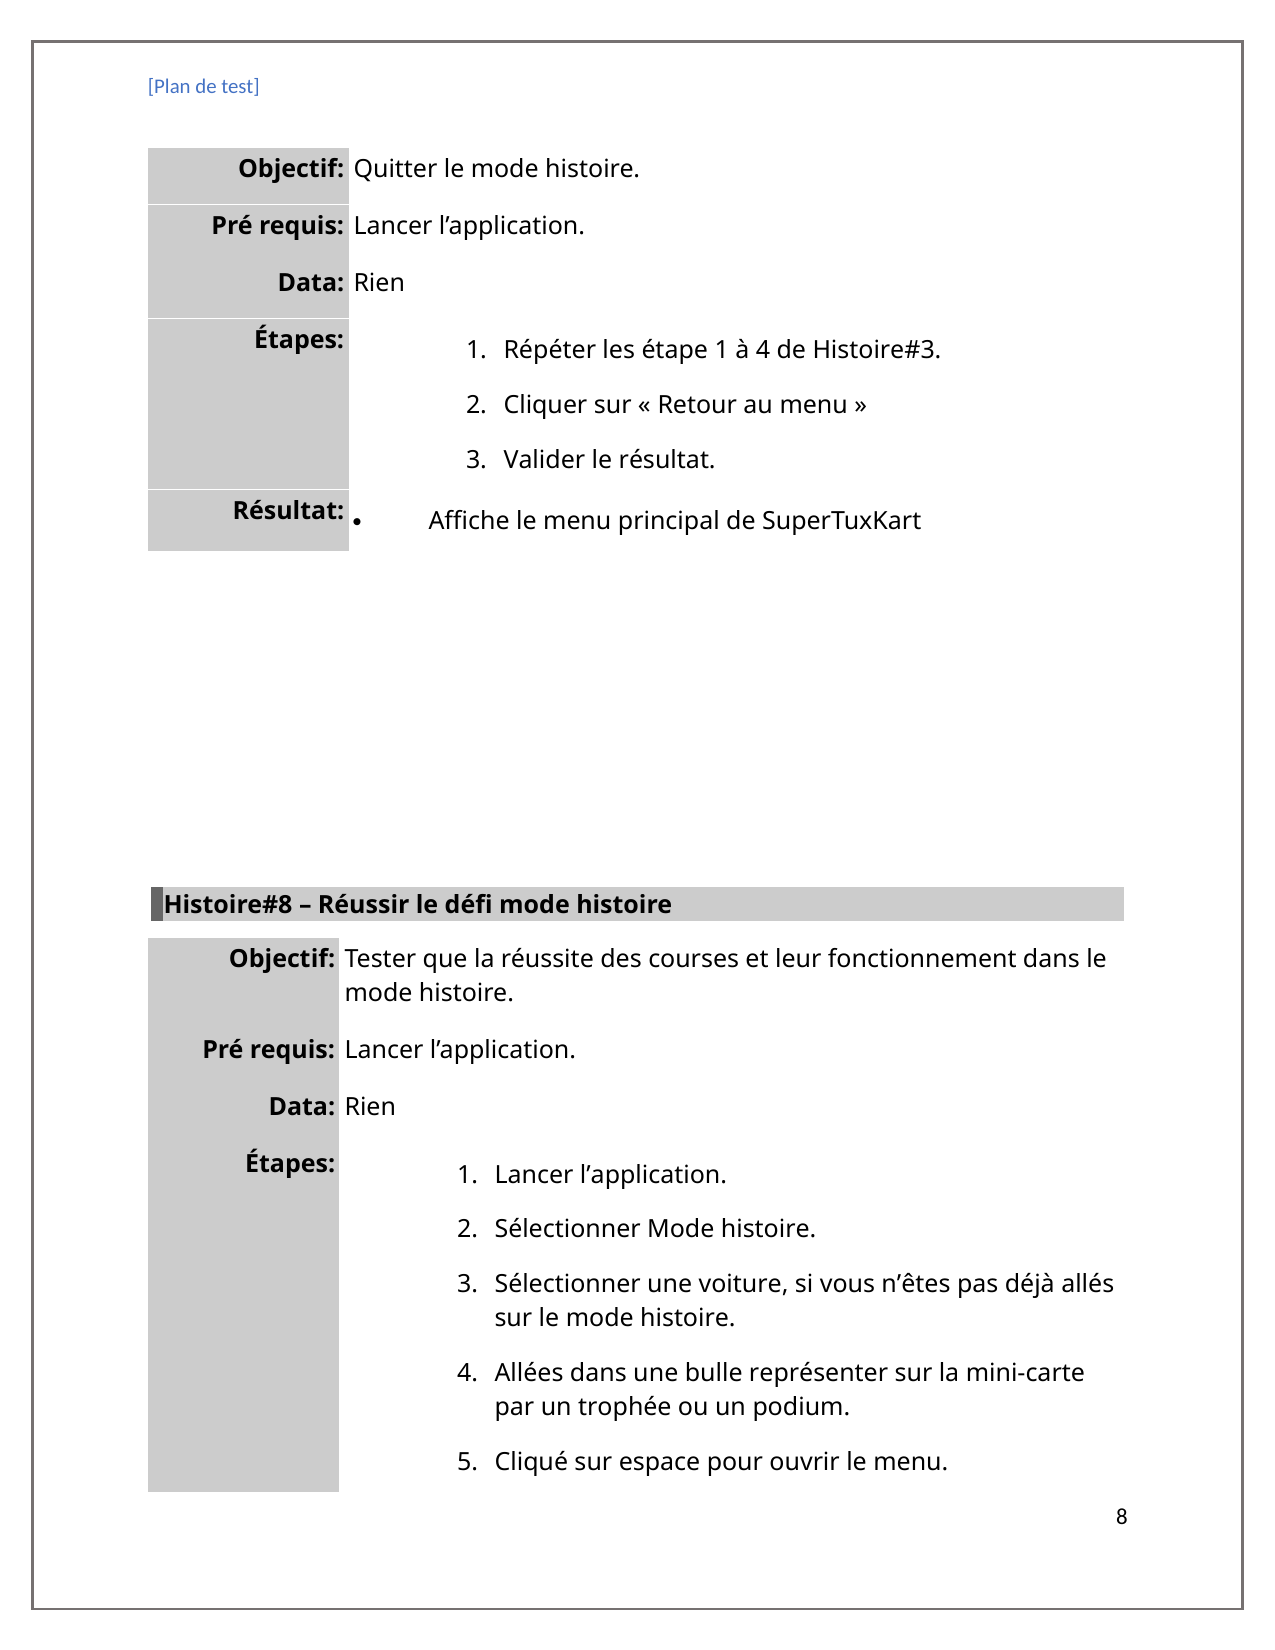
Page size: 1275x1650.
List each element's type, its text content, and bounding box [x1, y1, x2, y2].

table_header Quitter le mode histoire. [349, 148, 1127, 204]
table_cell Affiche le menu principal de SuperTuxKart [349, 490, 1127, 551]
subtitle Histoire#8 – Réussir le défi mode histoire [163, 887, 1124, 921]
table_cell Répéter les étape 1 à 4 de Histoire#3. Cliquer sur « Retour au menu » Valider le résultat. [349, 319, 1127, 489]
table_cell Data: [148, 1086, 339, 1143]
table_cell Lancer l’application. [349, 205, 1127, 262]
table_header Objectif: [148, 148, 349, 204]
table_cell Rien [349, 262, 1127, 318]
table_cell Étapes: [148, 1143, 339, 1492]
table_cell Data: [148, 262, 349, 318]
table_cell Rien [340, 1086, 1127, 1143]
table_header Objectif: [148, 938, 339, 1029]
table_cell Étapes: [148, 319, 349, 489]
table_cell Résultat: [148, 490, 349, 551]
table_cell Lancer l’application. Sélectionner Mode histoire. Sélectionner une voiture, si vous n’êtes pas déjà allés sur le mode histoire. Allées dans une bulle représenter sur la mini-carte par un trophée ou un podium. Cliqué sur espace pour ouvrir le menu. Trouver le mode de jeu dans l’annexe 1 pour plus d’information. Valider le résultat répété pour tous les niveaux. [340, 1143, 1127, 1492]
table_cell Lancer l’application. [340, 1029, 1127, 1086]
table_cell Pré requis: [148, 205, 349, 262]
table_header Tester que la réussite des courses et leur fonctionnement dans le mode histoire. [340, 938, 1127, 1029]
table_cell Pré requis: [148, 1029, 339, 1086]
